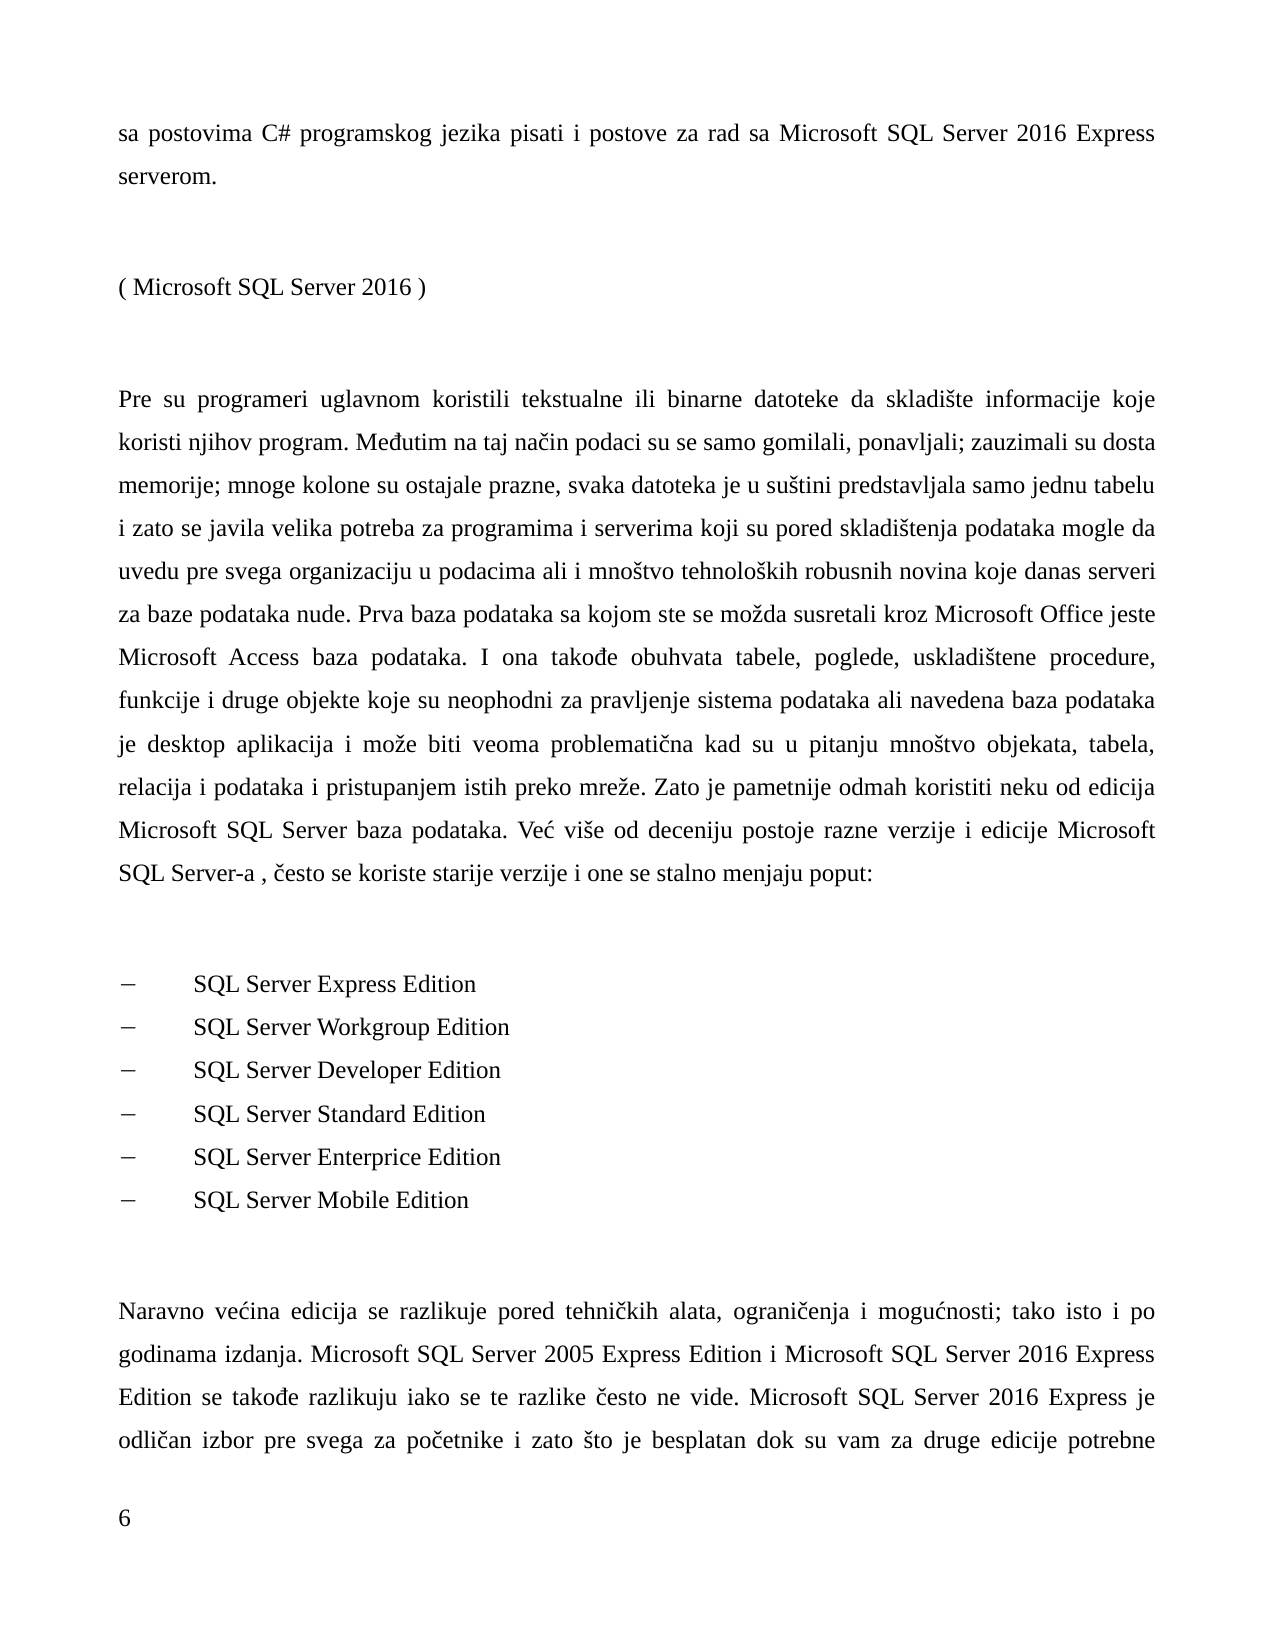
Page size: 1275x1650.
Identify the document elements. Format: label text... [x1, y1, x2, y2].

text Naravno većina edicija se razlikuje pored tehničkih alata, ograničenja i mogućnosti; tako isto i po godinama izdanja. Microsoft SQL Server 2005 Express Edition i Microsoft SQL Server 2016 Express Edition se takođe razlikuju iako se te razlike često ne vide. Microsoft SQL Server 2016 Express je odličan izbor pre svega za početnike i zato što je besplatan dok su vam za druge edicije potrebne [118, 1296, 1157, 1454]
list SQL Server Enterprice Edition [118, 1142, 1157, 1171]
text Pre su programeri uglavnom koristili tekstualne ili binarne datoteke da skladište informacije koje koristi njihov program. Međutim na taj način podaci su se samo gomilali, ponavljali; zauzimali su dosta memorije; mnoge kolone su ostajale prazne, svaka datoteka je u suštini predstavljala samo jednu tabelu i zato se javila velika potreba za programima i serverima koji su pored skladištenja podataka mogle da uvedu pre svega organizaciju u podacima ali i mnoštvo tehnoloških robusnih novina koje danas serveri za baze podataka nude. Prva baza podataka sa kojom ste se možda susretali kroz Microsoft Office jeste Microsoft Access baza podataka. I ona takođe obuhvata tabele, poglede, uskladištene procedure, funkcije i druge objekte koje su neophodni za pravljenje sistema podataka ali navedena baza podataka je desktop aplikacija i može biti veoma problematična kad su u pitanju mnoštvo objekata, tabela, relacija i podataka i pristupanjem istih preko mreže. Zato je pametnije odmah koristiti neku od edicija Microsoft SQL Server baza podataka. Već više od deceniju postoje razne verzije i edicije Microsoft SQL Server-a , često se koriste starije verzije i one se stalno menjaju poput: [118, 384, 1157, 887]
subtitle ( Microsoft SQL Server 2016 ) [118, 272, 1157, 301]
list SQL Server Workgroup Edition [118, 1012, 1157, 1041]
list SQL Server Mobile Edition [118, 1185, 1157, 1214]
text sa postovima C# programskog jezika pisati i postove za rad sa Microsoft SQL Server 2016 Express serverom. [118, 118, 1157, 190]
list SQL Server Developer Edition [118, 1056, 1157, 1084]
list SQL Server Standard Edition [118, 1099, 1157, 1127]
list SQL Server Express Edition [118, 969, 1157, 998]
